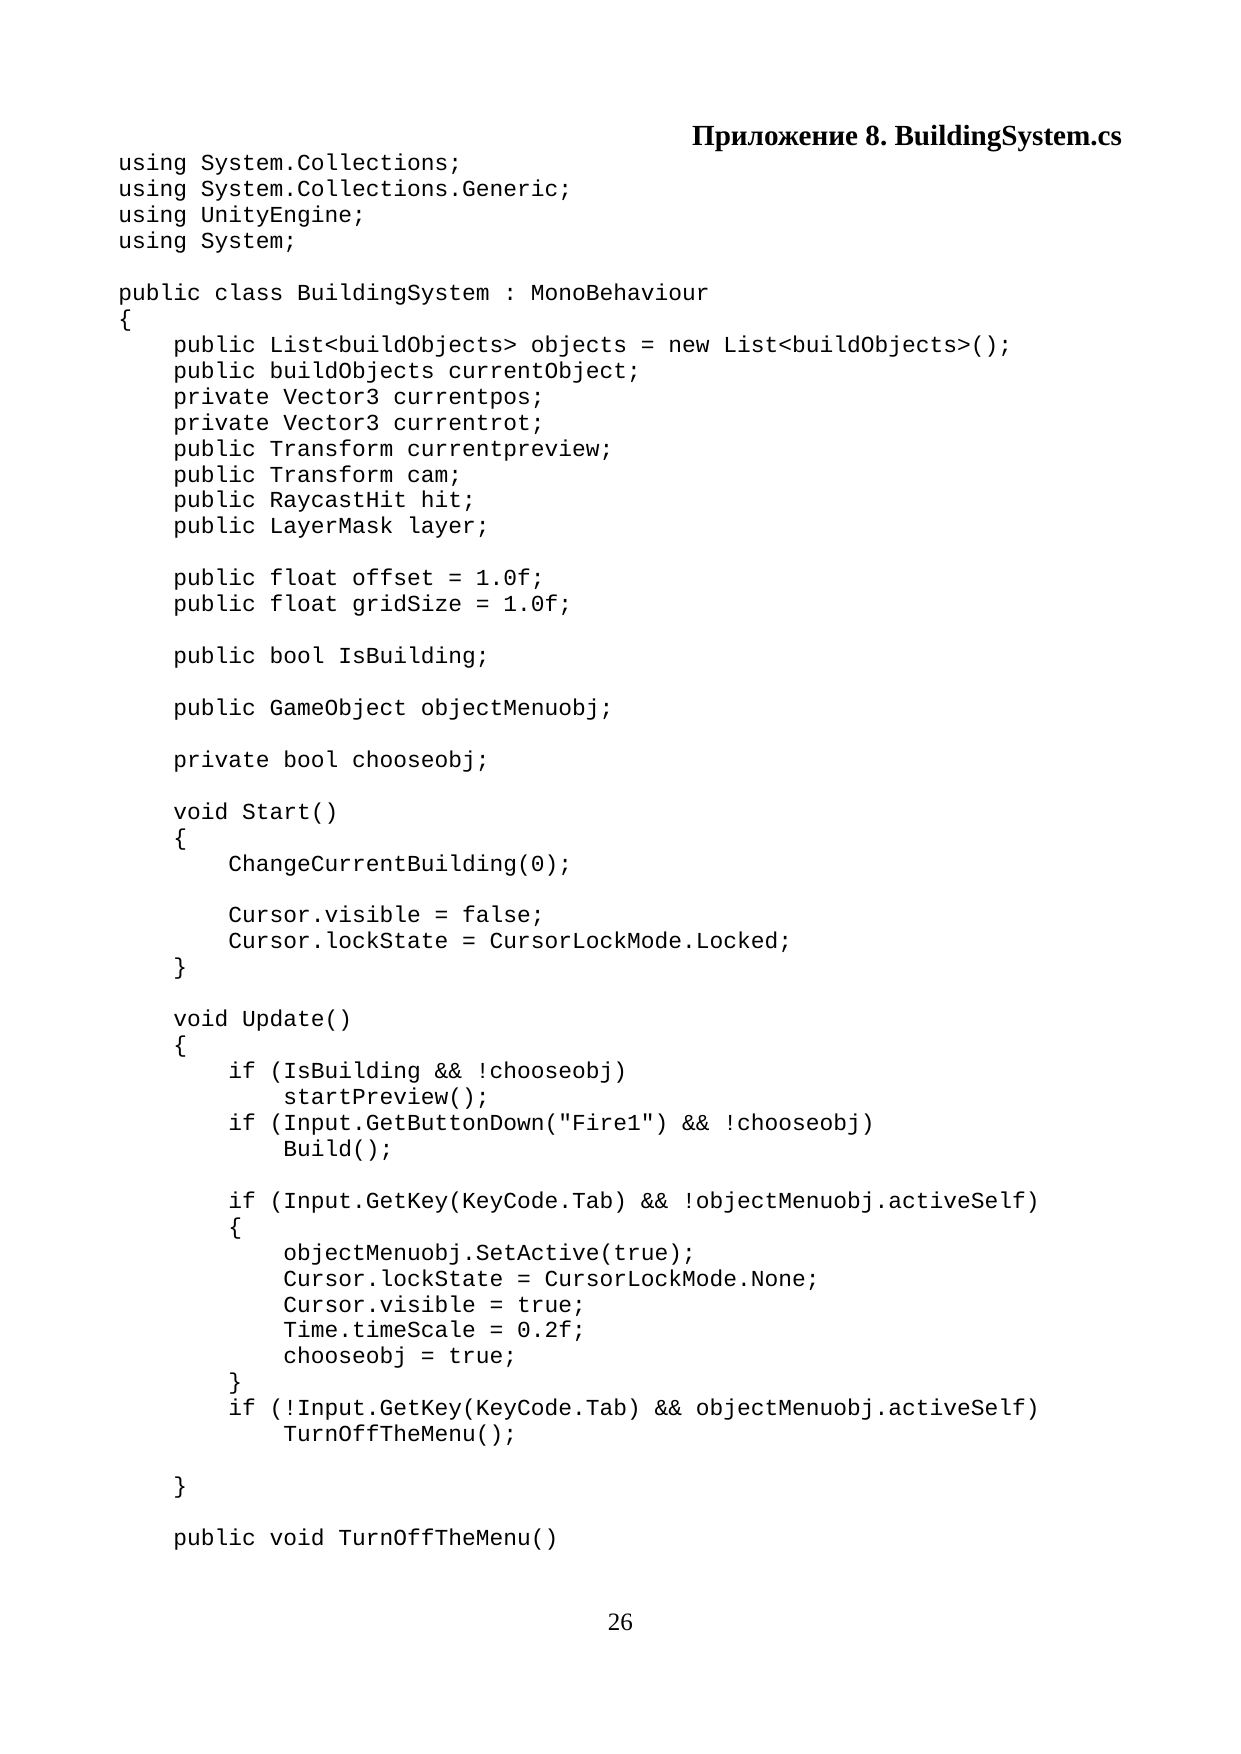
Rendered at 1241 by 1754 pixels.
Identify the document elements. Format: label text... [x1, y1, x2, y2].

text public GameObject objectMenuobj; [118, 696, 1122, 722]
text } [118, 1371, 1122, 1397]
text if (!Input.GetKey(KeyCode.Tab) && objectMenuobj.activeSelf) [118, 1397, 1122, 1423]
text { [118, 1215, 1122, 1241]
text public LayerMask layer; [118, 515, 1122, 541]
text } [118, 956, 1122, 982]
text Приложение 8. BuildingSystem.cs [118, 118, 1122, 152]
text if (Input.GetButtonDown("Fire1") && !chooseobj) [118, 1111, 1122, 1137]
text { [118, 826, 1122, 852]
text void Update() [118, 1008, 1122, 1033]
text public float gridSize = 1.0f; [118, 593, 1122, 618]
text private Vector3 currentpos; [118, 385, 1122, 411]
text Build(); [118, 1137, 1122, 1163]
text TurnOffTheMenu(); [118, 1423, 1122, 1448]
text using UnityEngine; [118, 203, 1122, 229]
text using System.Collections.Generic; [118, 178, 1122, 203]
text void Start() [118, 800, 1122, 826]
text public bool IsBuilding; [118, 644, 1122, 670]
text ChangeCurrentBuilding(0); [118, 852, 1122, 878]
text if (IsBuilding && !chooseobj) [118, 1059, 1122, 1085]
text Cursor.visible = false; [118, 904, 1122, 930]
text Time.timeScale = 0.2f; [118, 1319, 1122, 1345]
text public class BuildingSystem : MonoBehaviour [118, 281, 1122, 307]
text startPreview(); [118, 1085, 1122, 1111]
text public RaycastHit hit; [118, 489, 1122, 515]
text if (Input.GetKey(KeyCode.Tab) && !objectMenuobj.activeSelf) [118, 1189, 1122, 1215]
text { [118, 1033, 1122, 1059]
text public float offset = 1.0f; [118, 567, 1122, 593]
text Cursor.lockState = CursorLockMode.Locked; [118, 930, 1122, 956]
text private bool chooseobj; [118, 748, 1122, 774]
text public void TurnOffTheMenu() [118, 1526, 1122, 1552]
text objectMenuobj.SetActive(true); [118, 1241, 1122, 1267]
text public Transform cam; [118, 463, 1122, 489]
text chooseobj = true; [118, 1345, 1122, 1371]
text public buildObjects currentObject; [118, 359, 1122, 385]
text } [118, 1474, 1122, 1500]
text private Vector3 currentrot; [118, 411, 1122, 437]
text { [118, 307, 1122, 333]
text public List<buildObjects> objects = new List<buildObjects>(); [118, 333, 1122, 359]
text using System.Collections; [118, 152, 1122, 178]
text Cursor.visible = true; [118, 1293, 1122, 1319]
text Cursor.lockState = CursorLockMode.None; [118, 1267, 1122, 1293]
text using System; [118, 229, 1122, 255]
text public Transform currentpreview; [118, 437, 1122, 463]
